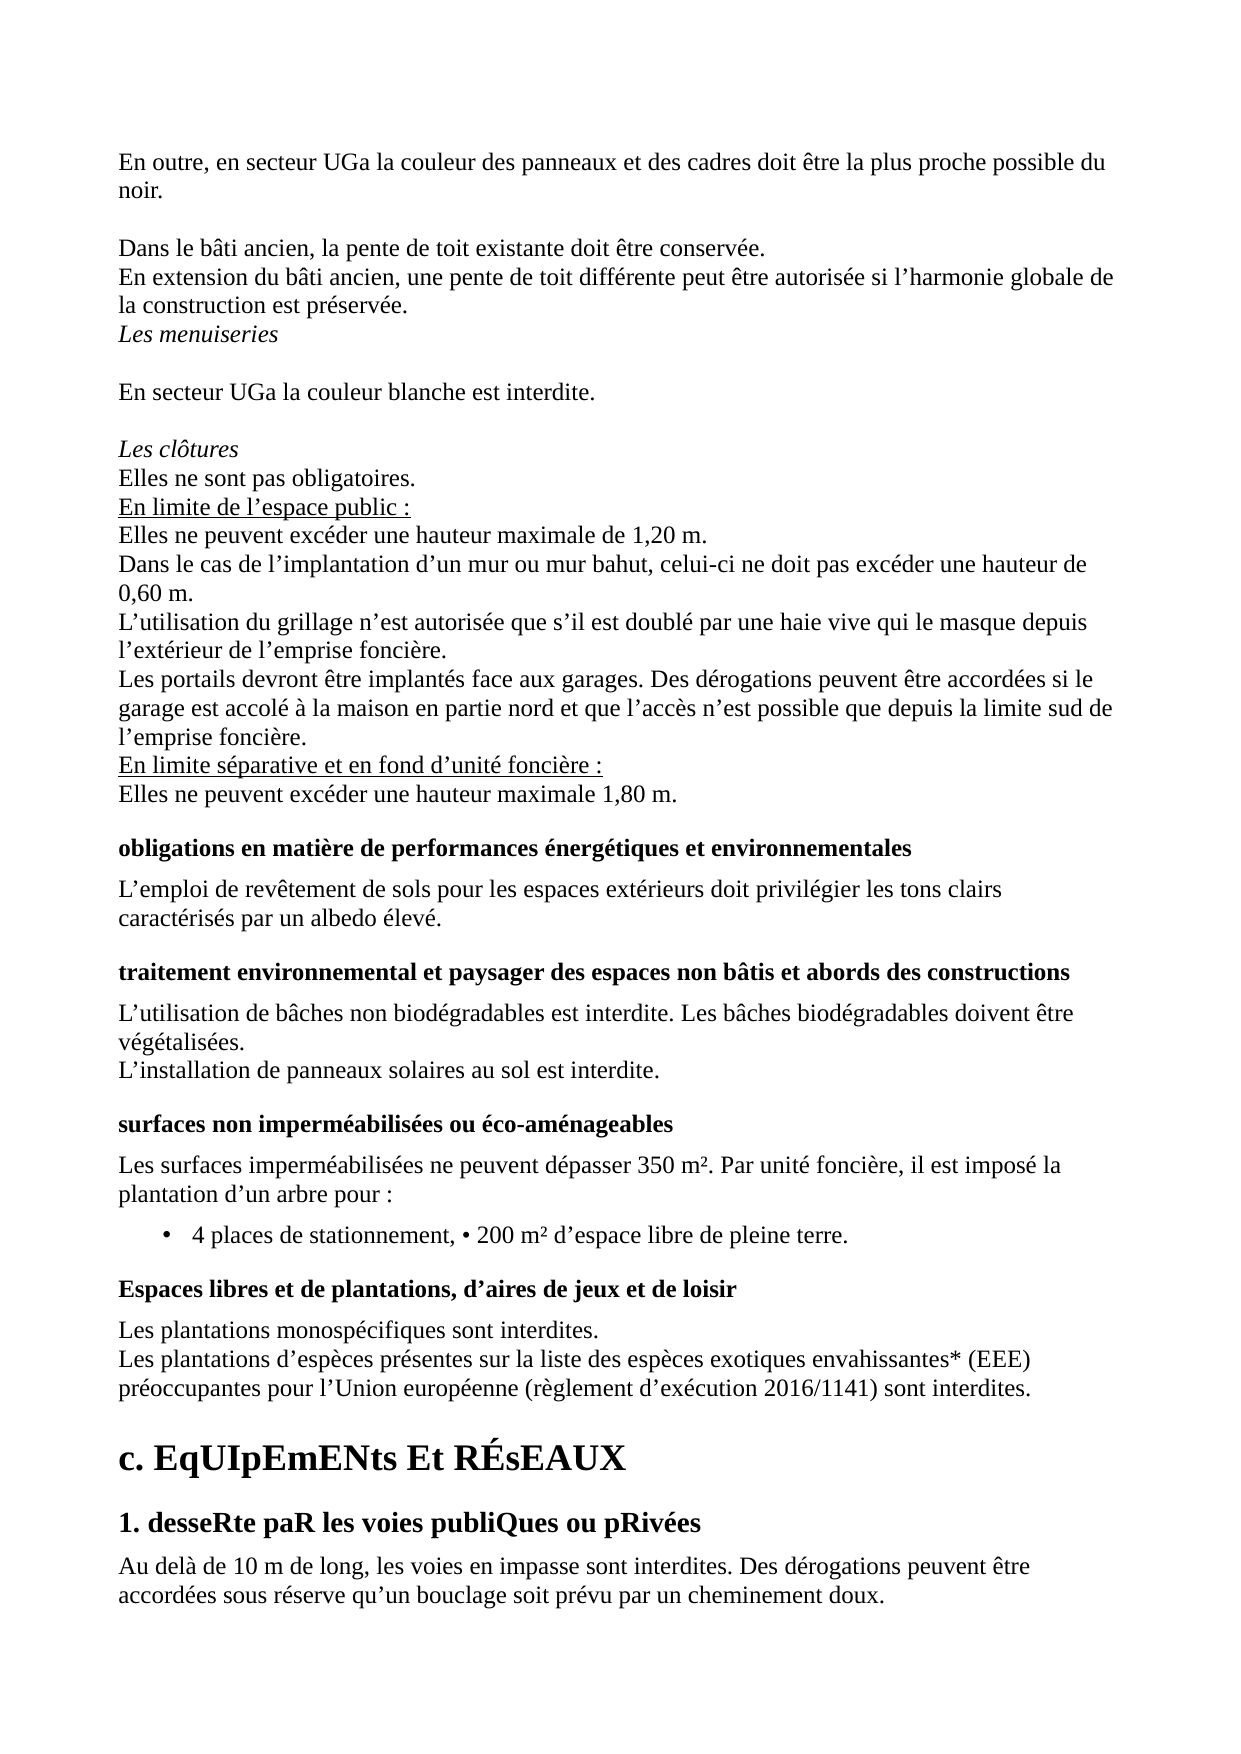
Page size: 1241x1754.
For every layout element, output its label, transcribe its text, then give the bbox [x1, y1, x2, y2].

text Les portails devront être implantés face aux garages. Des dérogations peuvent être accordées si le garage est accolé à la maison en partie nord et que l’accès n’est possible que depuis la limite sud de l’emprise foncière. [118, 664, 1122, 751]
text Les surfaces imperméabilisées ne peuvent dépasser 350 m². Par unité foncière, il est imposé la plantation d’un arbre pour : [118, 1151, 1122, 1208]
subtitle c. EqUIpEmENts Et RÉsEAUX [118, 1435, 1122, 1478]
text En outre, en secteur UGa la couleur des panneaux et des cadres doit être la plus proche possible du noir. [118, 147, 1122, 204]
text L’utilisation du grillage n’est autorisée que s’il est doublé par une haie vive qui le masque depuis l’extérieur de l’emprise foncière. [118, 607, 1122, 664]
text Elles ne peuvent excéder une hauteur maximale de 1,20 m. [118, 521, 1122, 549]
text Dans le bâti ancien, la pente de toit existante doit être conservée. [118, 233, 1122, 262]
text L’installation de panneaux solaires au sol est interdite. [118, 1056, 1122, 1084]
text Dans le cas de l’implantation d’un mur ou mur bahut, celui-ci ne doit pas excéder une hauteur de 0,60 m. [118, 549, 1122, 607]
text Elles ne sont pas obligatoires. [118, 463, 1122, 492]
text Les menuiseries [118, 319, 1122, 348]
text Les plantations monospécifiques sont interdites. [118, 1316, 1122, 1344]
subtitle traitement environnemental et paysager des espaces non bâtis et abords des constructions [118, 957, 1122, 986]
subtitle 1. desseRte paR les voies publiQues ou pRivées [118, 1505, 1122, 1539]
text En limite de l’espace public : [118, 492, 1122, 521]
subtitle surfaces non imperméabilisées ou éco-aménageables [118, 1109, 1122, 1138]
text En secteur UGa la couleur blanche est interdite. [118, 377, 1122, 406]
list 4 places de stationnement, • 200 m² d’espace libre de pleine terre. [162, 1221, 1122, 1249]
text L’utilisation de bâches non biodégradables est interdite. Les bâches biodégradables doivent être végétalisées. [118, 998, 1122, 1056]
text Les clôtures [118, 434, 1122, 463]
text Elles ne peuvent excéder une hauteur maximale 1,80 m. [118, 779, 1122, 808]
subtitle Espaces libres et de plantations, d’aires de jeux et de loisir [118, 1274, 1122, 1303]
subtitle obligations en matière de performances énergétiques et environnementales [118, 833, 1122, 862]
text Au delà de 10 m de long, les voies en impasse sont interdites. Des dérogations peuvent être accordées sous réserve qu’un bouclage soit prévu par un cheminement doux. [118, 1551, 1122, 1609]
text En limite séparative et en fond d’unité foncière : [118, 751, 1122, 779]
text L’emploi de revêtement de sols pour les espaces extérieurs doit privilégier les tons clairs caractérisés par un albedo élevé. [118, 874, 1122, 932]
text En extension du bâti ancien, une pente de toit différente peut être autorisée si l’harmonie globale de la construction est préservée. [118, 262, 1122, 319]
text Les plantations d’espèces présentes sur la liste des espèces exotiques envahissantes* (EEE) préoccupantes pour l’Union européenne (règlement d’exécution 2016/1141) sont interdites. [118, 1344, 1122, 1402]
